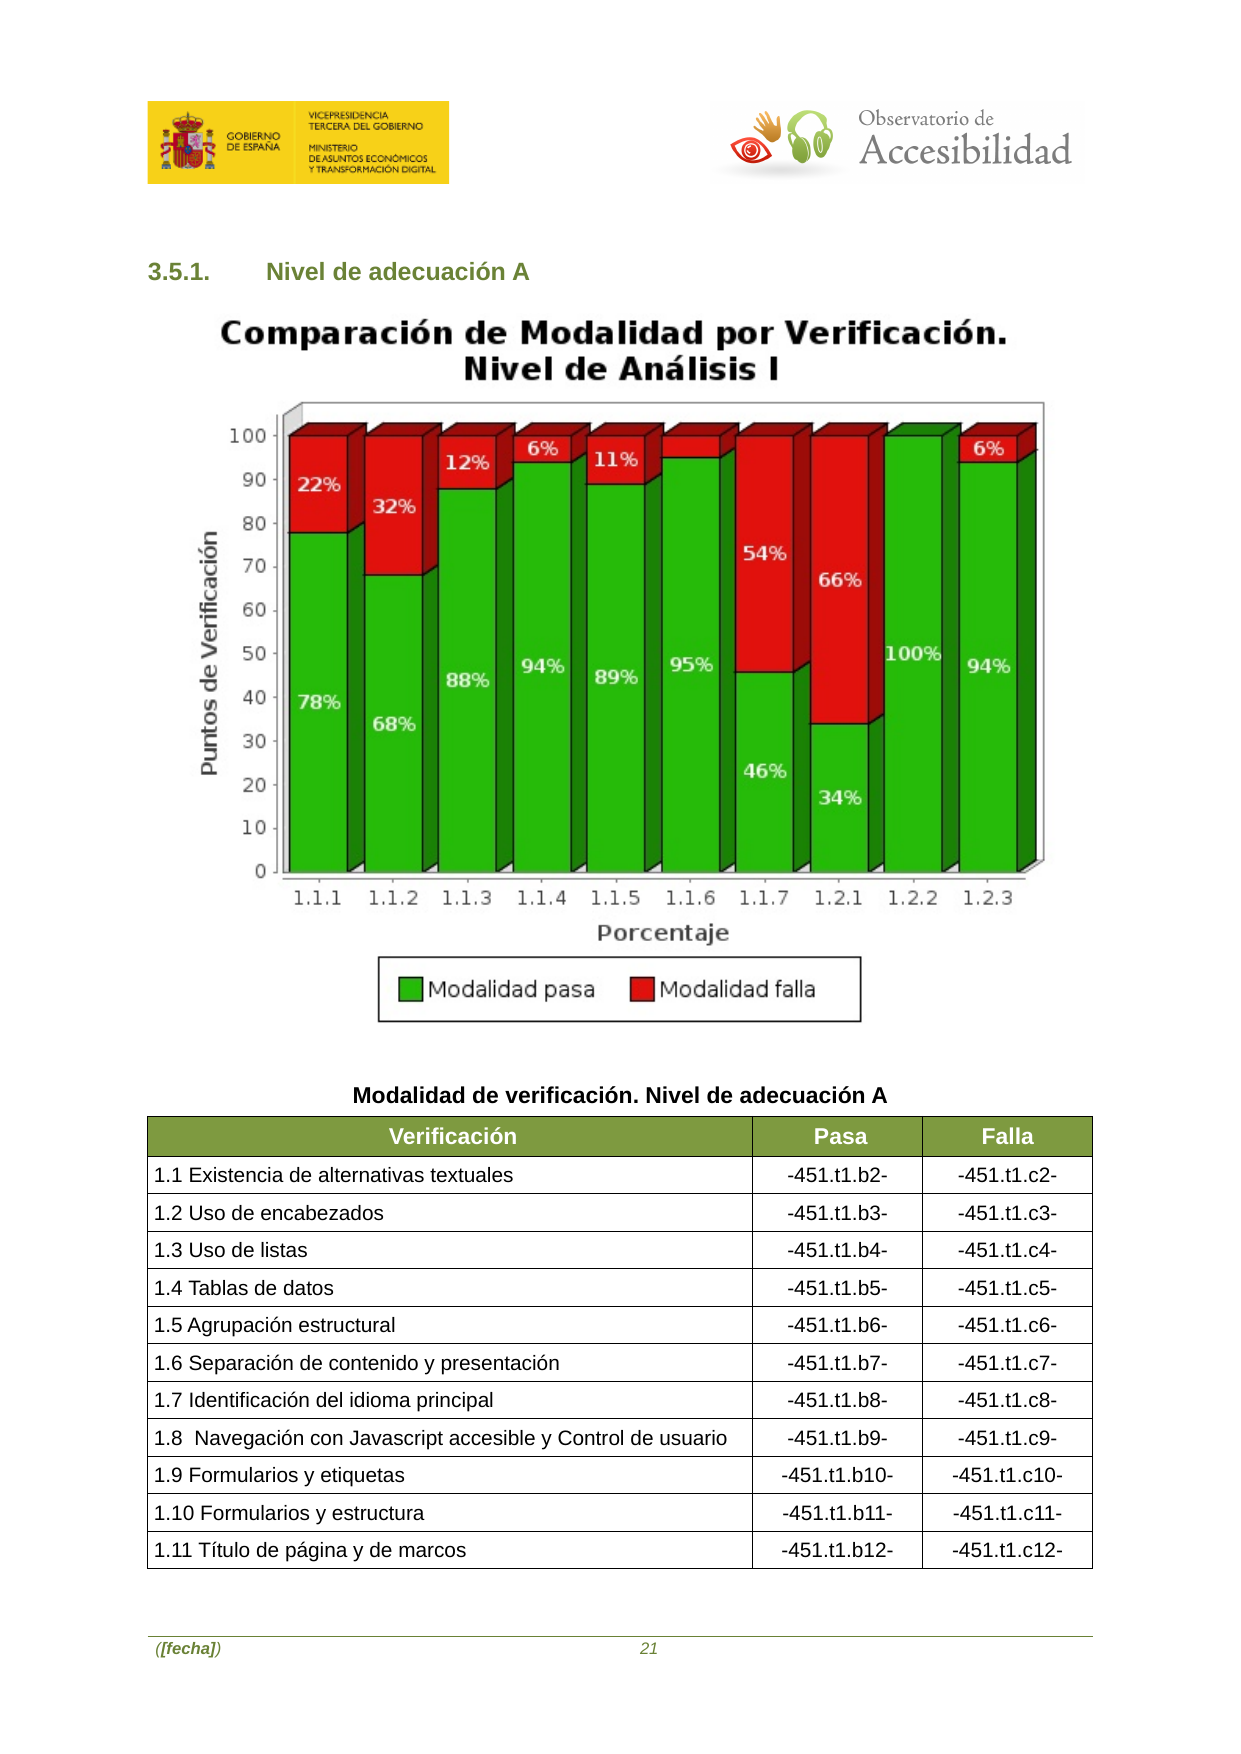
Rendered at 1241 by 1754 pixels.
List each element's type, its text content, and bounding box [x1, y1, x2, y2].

table_cell 1.1 Existencia de alternativas textuales [148, 1157, 752, 1193]
table_cell -451.t1.b10- [753, 1457, 922, 1493]
table_cell -451.t1.c4- [923, 1232, 1092, 1268]
subtitle Nivel de adecuación A [148, 257, 1092, 286]
table_cell -451.t1.c11- [923, 1494, 1092, 1531]
table_cell 1.11 Título de página y de marcos [148, 1532, 752, 1568]
table_cell -451.t1.b4- [753, 1232, 922, 1268]
text Modalidad de verificación. Nivel de adecuación A [148, 1082, 1092, 1108]
table_cell -451.t1.c7- [923, 1344, 1092, 1381]
table_cell -451.t1.b8- [753, 1382, 922, 1418]
table_cell -451.t1.c2- [923, 1157, 1092, 1193]
table_cell -451.t1.b12- [753, 1532, 922, 1568]
table_cell -451.t1.b5- [753, 1269, 922, 1306]
table_cell 1.7 Identificación del idioma principal [148, 1382, 752, 1418]
table_cell -451.t1.c5- [923, 1269, 1092, 1306]
picture [710, 101, 1086, 184]
table_cell -451.t1.c12- [923, 1532, 1092, 1568]
picture [178, 313, 1062, 1024]
table_header Verificación [148, 1117, 752, 1156]
table_cell -451.t1.c10- [923, 1457, 1092, 1493]
table_cell -451.t1.b11- [753, 1494, 922, 1531]
picture [147, 101, 450, 184]
table_cell -451.t1.c6- [923, 1307, 1092, 1343]
table_cell 1.8 Navegación con Javascript accesible y Control de usuario [148, 1419, 752, 1456]
table_cell 1.3 Uso de listas [148, 1232, 752, 1268]
table_header Falla [923, 1117, 1092, 1156]
table_cell -451.t1.b3- [753, 1194, 922, 1231]
table_cell 1.4 Tablas de datos [148, 1269, 752, 1306]
table_cell 1.2 Uso de encabezados [148, 1194, 752, 1231]
table_cell -451.t1.b7- [753, 1344, 922, 1381]
table_cell 1.10 Formularios y estructura [148, 1494, 752, 1531]
table_cell -451.t1.c8- [923, 1382, 1092, 1418]
table_cell -451.t1.c3- [923, 1194, 1092, 1231]
table_cell -451.t1.b6- [753, 1307, 922, 1343]
table_cell 1.9 Formularios y etiquetas [148, 1457, 752, 1493]
table_cell -451.t1.b9- [753, 1419, 922, 1456]
table_header Pasa [753, 1117, 922, 1156]
table_cell 1.5 Agrupación estructural [148, 1307, 752, 1343]
table_cell 1.6 Separación de contenido y presentación [148, 1344, 752, 1381]
table_cell -451.t1.c9- [923, 1419, 1092, 1456]
table_cell -451.t1.b2- [753, 1157, 922, 1193]
